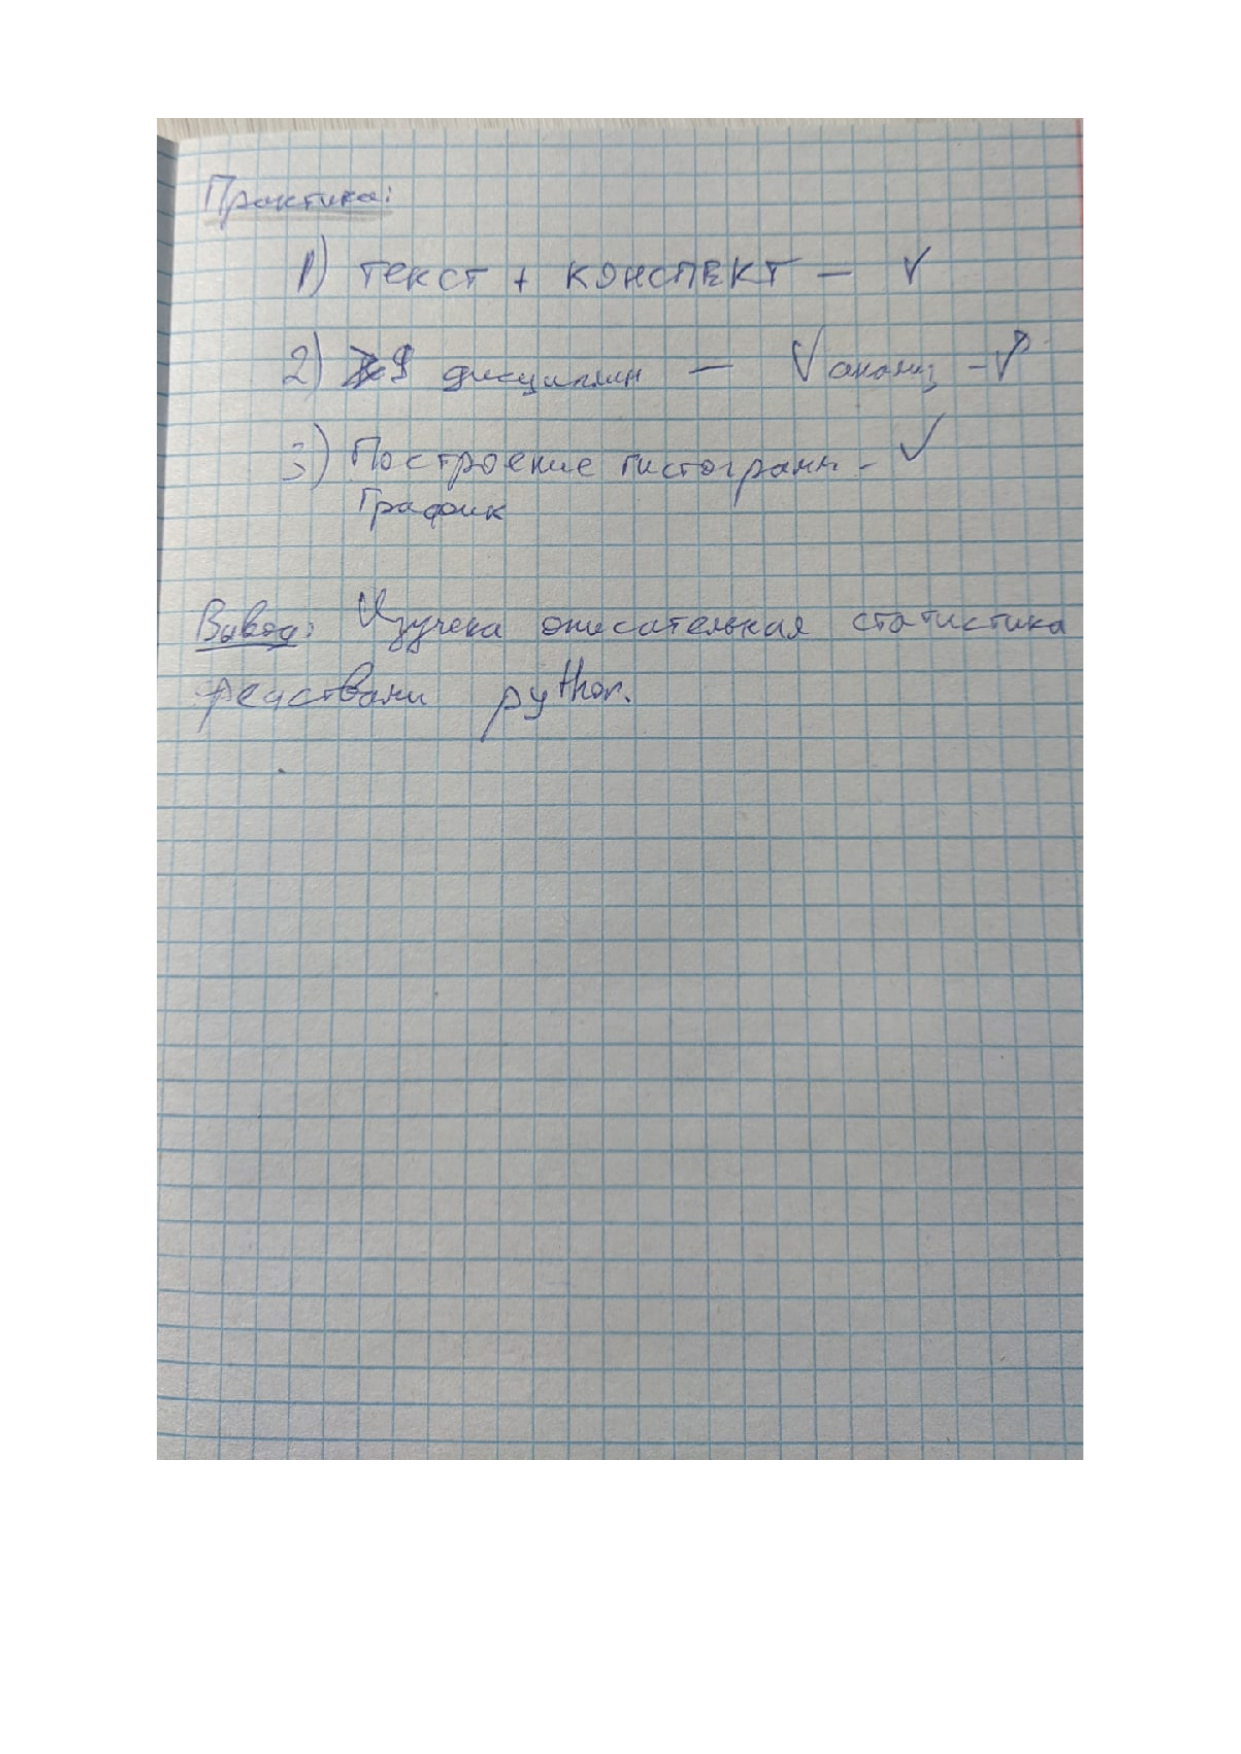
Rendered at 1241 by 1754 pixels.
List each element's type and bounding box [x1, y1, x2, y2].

picture [156, 118, 1084, 1460]
